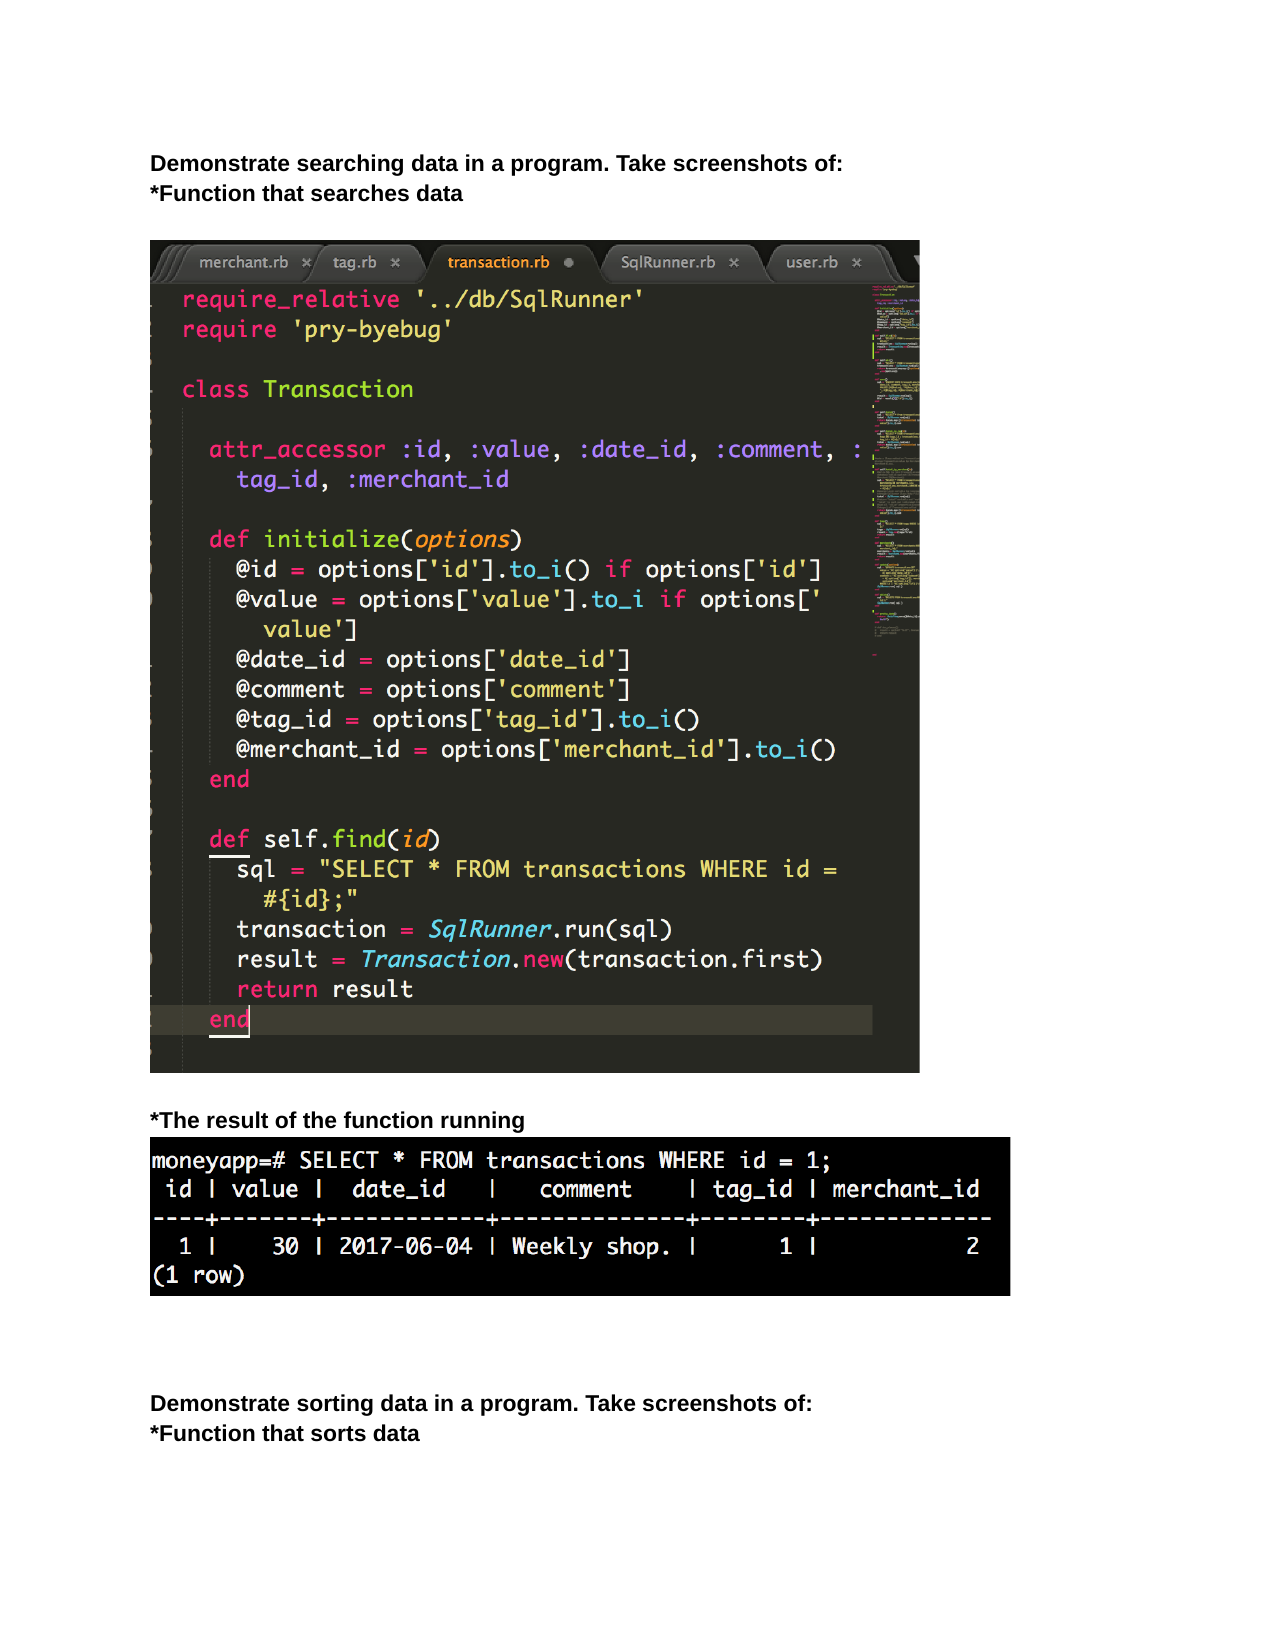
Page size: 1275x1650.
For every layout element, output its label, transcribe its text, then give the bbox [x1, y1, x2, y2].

text *Function that searches data [150, 180, 1125, 207]
picture [150, 1137, 1011, 1296]
text *Function that sorts data [150, 1420, 1125, 1447]
text *The result of the function running [150, 1107, 1125, 1133]
text Demonstrate sorting data in a program. Take screenshots of: [150, 1390, 1125, 1417]
picture [150, 240, 920, 1073]
text Demonstrate searching data in a program. Take screenshots of: [150, 150, 1125, 176]
